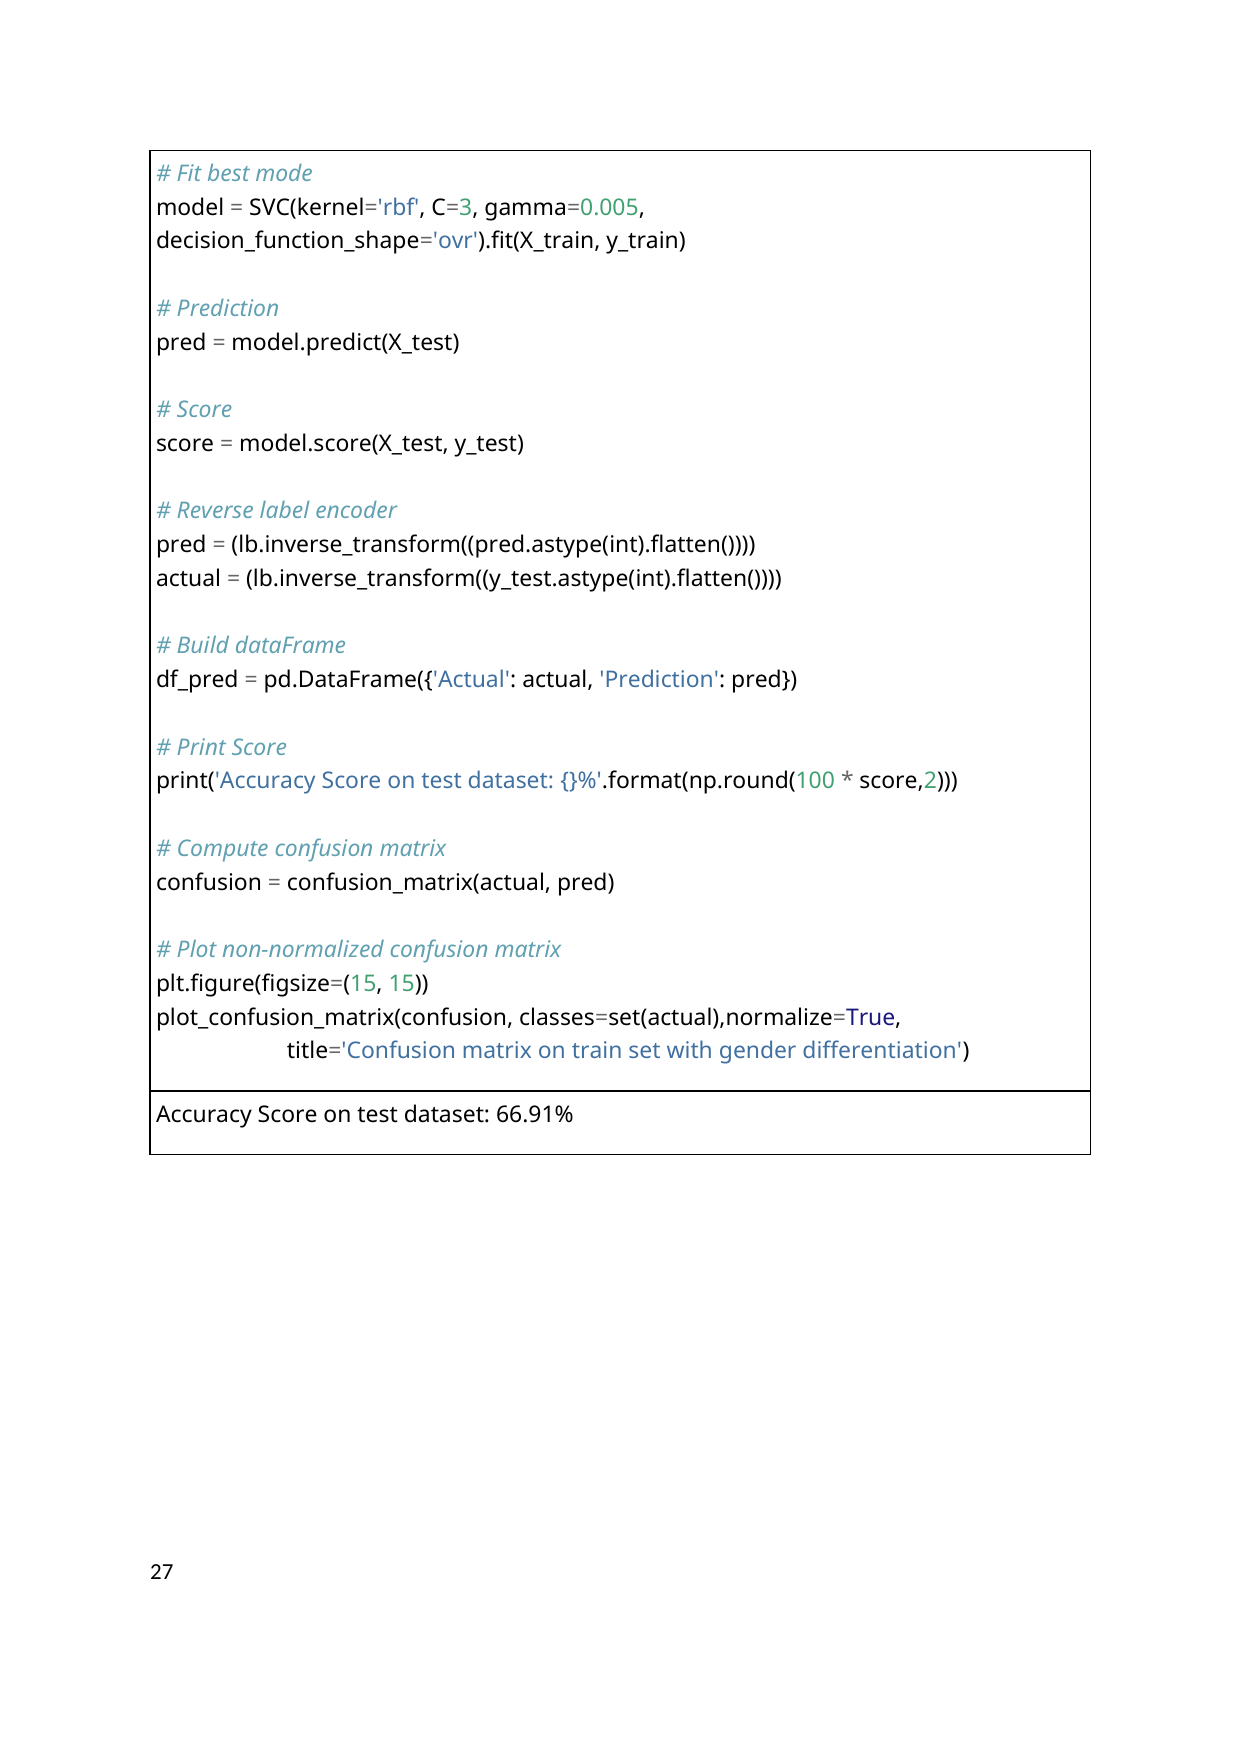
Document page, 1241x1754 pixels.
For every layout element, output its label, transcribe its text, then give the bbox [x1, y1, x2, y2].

table_header Accuracy Score on test dataset: 66.91% [151, 1092, 1090, 1153]
table_header # Fit best mode model = SVC(kernel='rbf', C=3, gamma=0.005, decision_function_shape='ovr').fit(X_train, y_train) # Prediction pred = model.predict(X_test) # Score score = model.score(X_test, y_test) # Reverse label encoder pred = (lb.inverse_transform((pred.astype(int).flatten()))) actual = (lb.inverse_transform((y_test.astype(int).flatten()))) # Build dataFrame df_pred = pd.DataFrame({'Actual': actual, 'Prediction': pred}) # Print Score print('Accuracy Score on test dataset: {}%'.format(np.round(100 * score,2))) # Compute confusion matrix confusion = confusion_matrix(actual, pred) # Plot non-normalized confusion matrix plt.figure(figsize=(15, 15)) plot_confusion_matrix(confusion, classes=set(actual),normalize=True, title='Confusion matrix on train set with gender differentiation') [151, 151, 1090, 1090]
